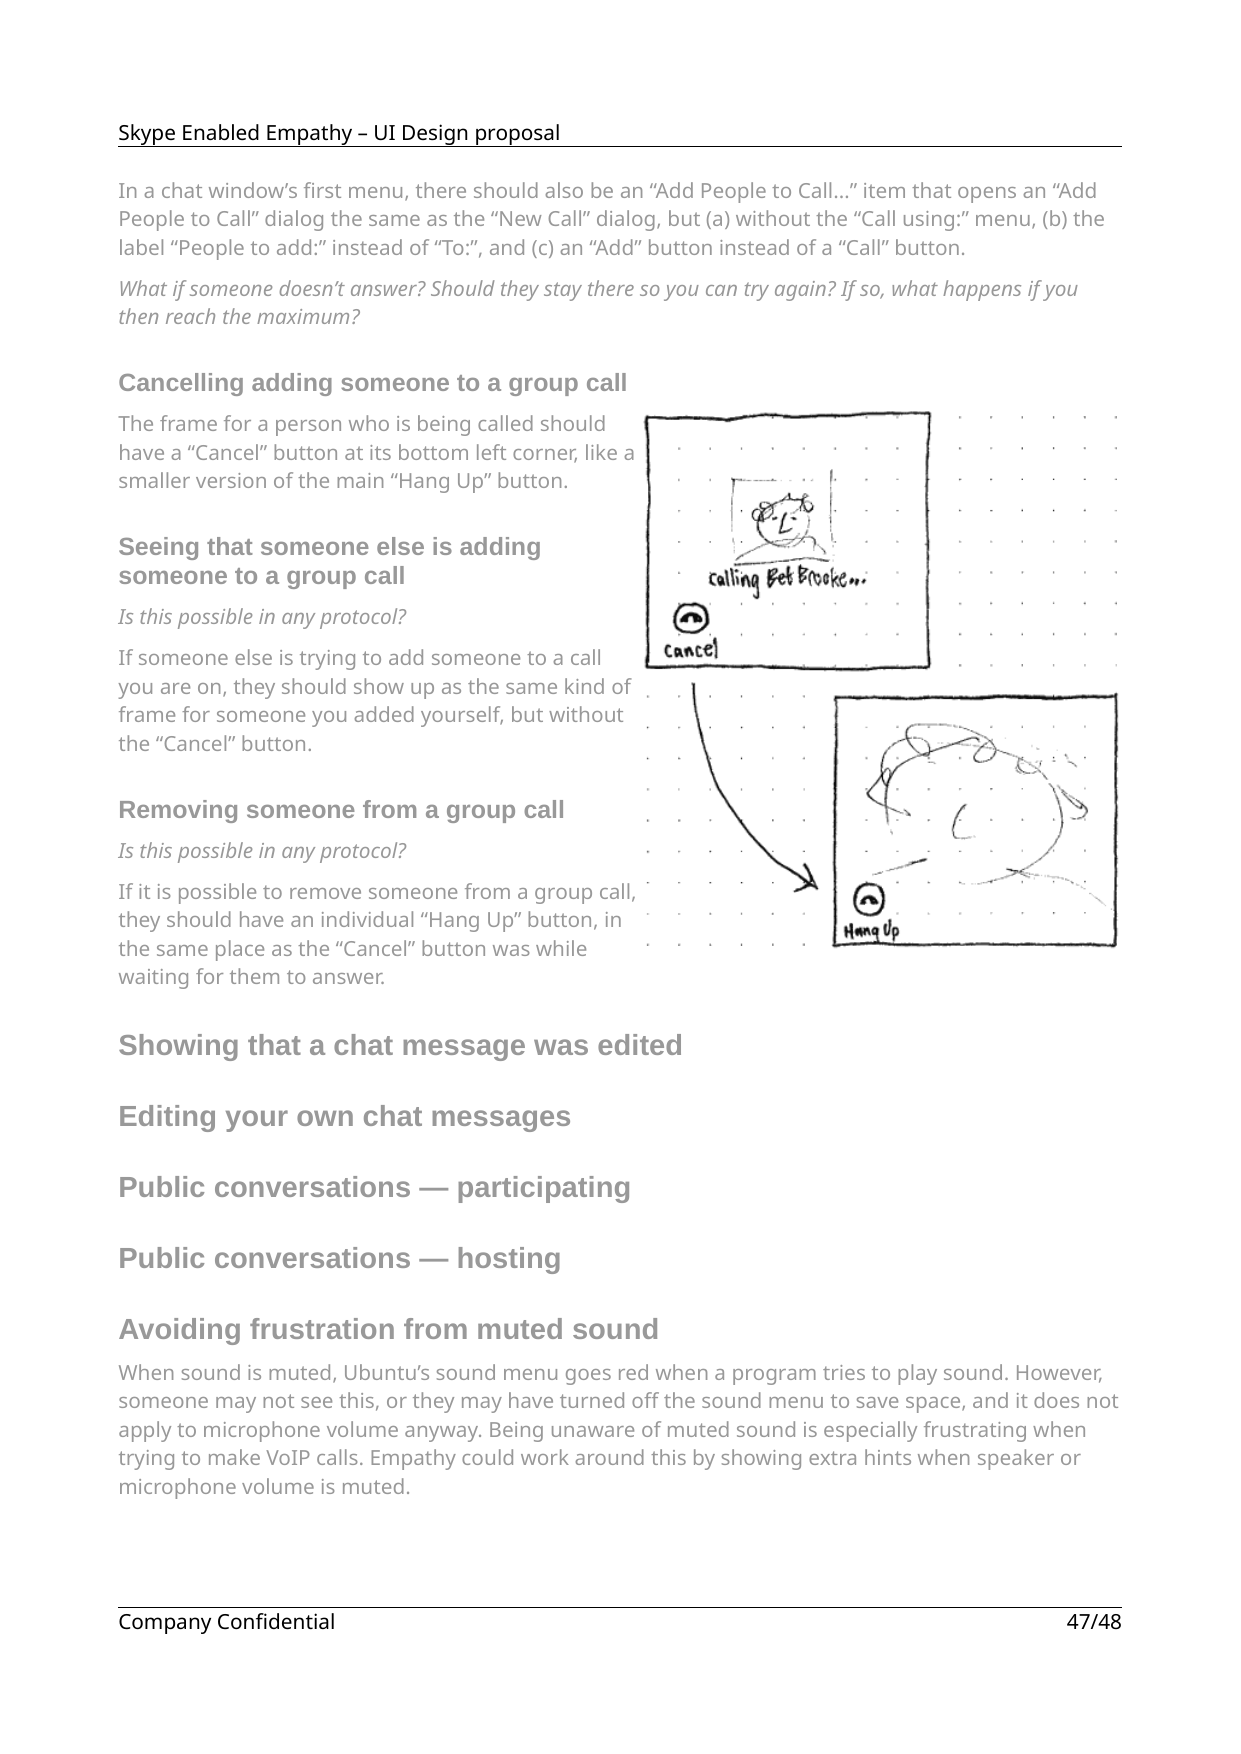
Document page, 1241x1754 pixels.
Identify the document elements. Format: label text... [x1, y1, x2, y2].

text When sound is muted, Ubuntu’s sound menu goes red when a program tries to play sound. However, someone may not see this, or they may have turned off the sound menu to save space, and it does not apply to microphone volume anyway. Being unaware of muted sound is especially frustrating when trying to make VoIP calls. Empathy could work around this by showing extra hints when speaker or microphone volume is muted. [118, 1358, 1122, 1500]
subtitle Public conversations — hosting [118, 1241, 1122, 1275]
picture [641, 409, 1123, 952]
subtitle Removing someone from a group call [118, 794, 641, 823]
text In a chat window’s first menu, there should also be an “Add People to Call…” item that opens an “Add People to Call” dialog the same as the “New Call” dialog, but (a) without the “Call using:” menu, (b) the label “People to add:” instead of “To:”, and (c) an “Add” button instead of a “Call” button. [118, 176, 1122, 261]
subtitle Public conversations — participating [118, 1170, 1122, 1204]
text Is this possible in any protocol? [118, 602, 641, 631]
subtitle Cancelling adding someone to a group call [118, 368, 1122, 397]
text Is this possible in any protocol? [118, 836, 641, 864]
subtitle Avoiding frustration from muted sound [118, 1312, 1122, 1346]
subtitle Seeing that someone else is adding someone to a group call [118, 532, 641, 590]
subtitle Editing your own chat messages [118, 1099, 1122, 1133]
text If it is possible to remove someone from a group call, they should have an individual “Hang Up” button, in the same place as the “Cancel” button was while waiting for them to answer. [118, 877, 1122, 991]
text What if someone doesn’t answer? Should they stay there so you can try again? If so, what happens if you then reach the maximum? [118, 274, 1122, 331]
subtitle Showing that a chat message was edited [118, 1028, 1122, 1062]
text If someone else is trying to add someone to a call you are on, they should show up as the same kind of frame for someone you added yourself, but without the “Cancel” button. [118, 643, 641, 757]
text The frame for a person who is being called should have a “Cancel” button at its bottom left corner, like a smaller version of the main “Hang Up” button. [118, 409, 641, 495]
